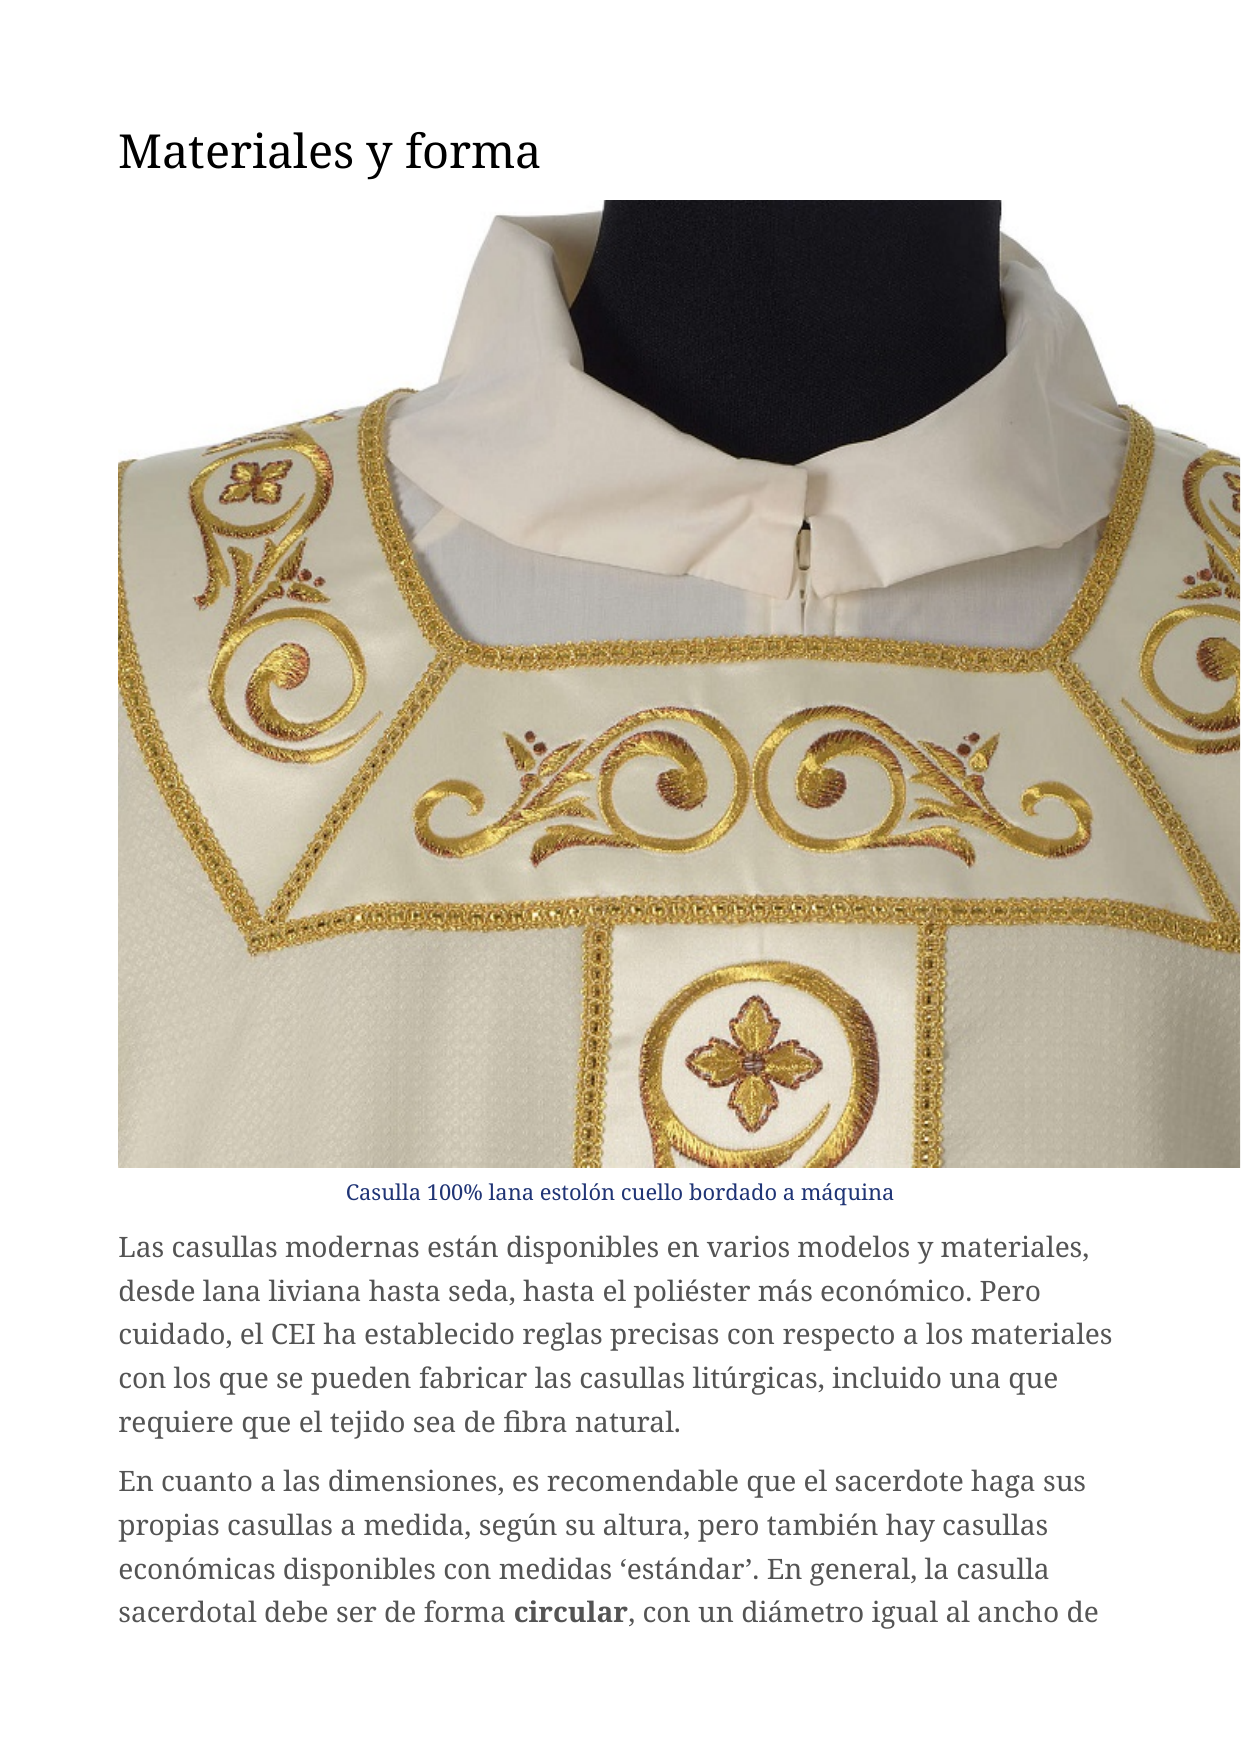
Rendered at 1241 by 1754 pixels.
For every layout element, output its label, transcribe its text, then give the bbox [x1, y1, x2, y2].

picture [118, 200, 1241, 1168]
text Casulla 100% lana estolón cuello bordado a máquina [118, 1168, 1122, 1207]
text Las casullas modernas están disponibles en varios modelos y materiales, desde lana liviana hasta seda, hasta el poliéster más económico. Pero cuidado, el CEI ha establecido reglas precisas con respecto a los materiales con los que se pueden fabricar las casullas litúrgicas, incluido una que requiere que el tejido sea de fibra natural. [118, 1222, 1122, 1440]
subtitle Materiales y forma [118, 118, 1122, 182]
text En cuanto a las dimensiones, es recomendable que el sacerdote haga sus propias casullas a medida, según su altura, pero también hay casullas económicas disponibles con medidas ‘estándar’. En general, la casulla sacerdotal debe ser de forma circular, con un diámetro igual al ancho de [118, 1456, 1122, 1631]
